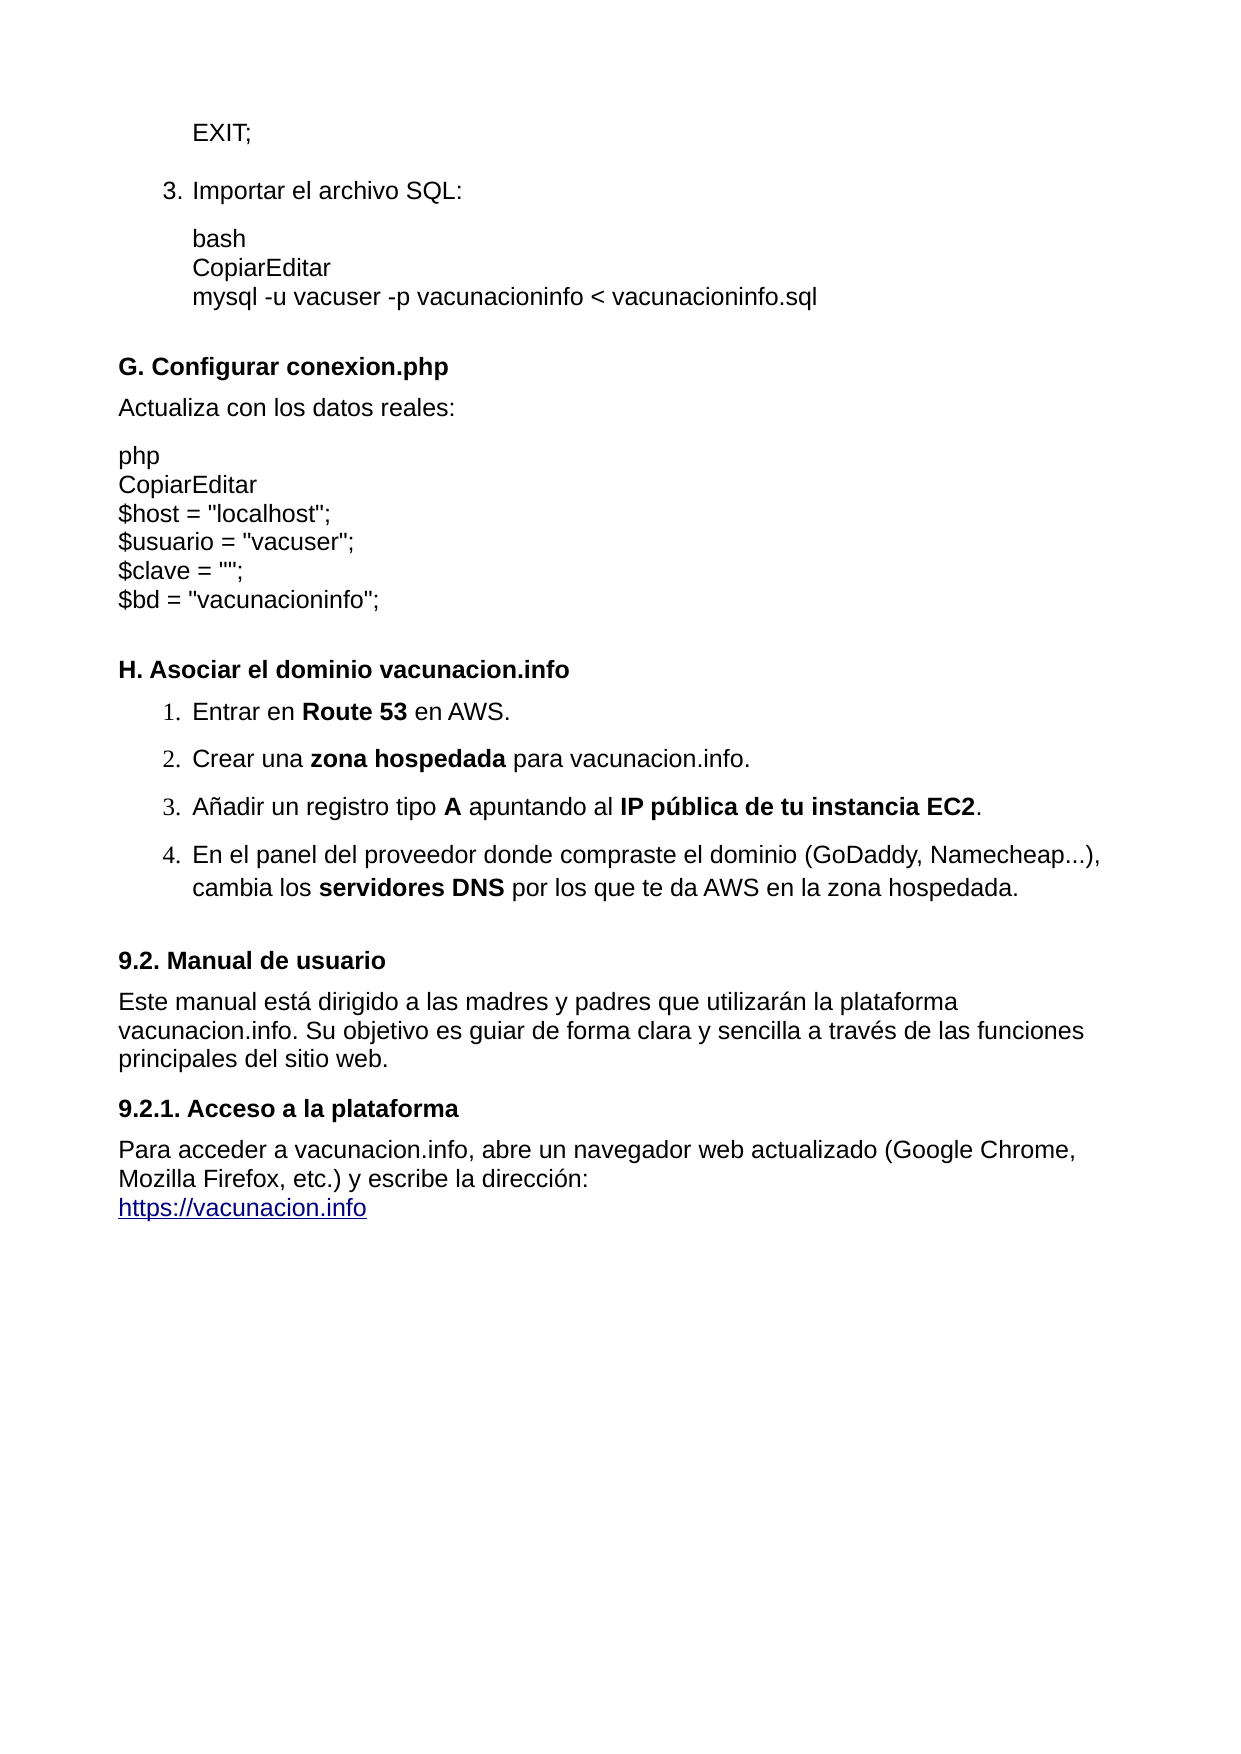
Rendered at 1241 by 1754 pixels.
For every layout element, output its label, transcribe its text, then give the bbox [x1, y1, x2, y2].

text $usuario = "vacuser"; [118, 527, 1122, 556]
list Añadir un registro tipo A apuntando al IP pública de tu instancia EC2. [162, 792, 1122, 821]
list Crear una zona hospedada para vacunacion.info. [162, 744, 1122, 773]
list CopiarEditar [162, 253, 1122, 281]
subtitle G. Configurar conexion.php [118, 352, 1122, 381]
list bash [162, 224, 1122, 253]
list Entrar en Route 53 en AWS. [162, 697, 1122, 726]
text php [118, 441, 1122, 470]
text $host = "localhost"; [118, 498, 1122, 527]
list mysql -u vacuser -p vacunacioninfo < vacunacioninfo.sql [162, 281, 1122, 310]
subtitle 9.2.1. Acceso a la plataforma [118, 1094, 1122, 1123]
subtitle H. Asociar el dominio vacunacion.info [118, 656, 1122, 684]
text CopiarEditar [118, 470, 1122, 498]
text Actualiza con los datos reales: [118, 393, 1122, 422]
text Este manual está dirigido a las madres y padres que utilizarán la plataforma vacunacion.info. Su objetivo es guiar de forma clara y sencilla a través de las funciones principales del sitio web. [118, 987, 1122, 1073]
list Importar el archivo SQL: [162, 176, 1122, 205]
list En el panel del proveedor donde compraste el dominio (GoDaddy, Namecheap...), cambia los servidores DNS por los que te da AWS en la zona hospedada. [162, 840, 1122, 902]
subtitle 9.2. Manual de usuario [118, 946, 1122, 974]
text $bd = "vacunacioninfo"; [118, 585, 1122, 613]
text Para acceder a vacunacion.info, abre un navegador web actualizado (Google Chrome, Mozilla Firefox, etc.) y escribe la dirección: https://vacunacion.info [118, 1135, 1122, 1221]
text $clave = ""; [118, 556, 1122, 585]
list EXIT; [162, 118, 1122, 147]
